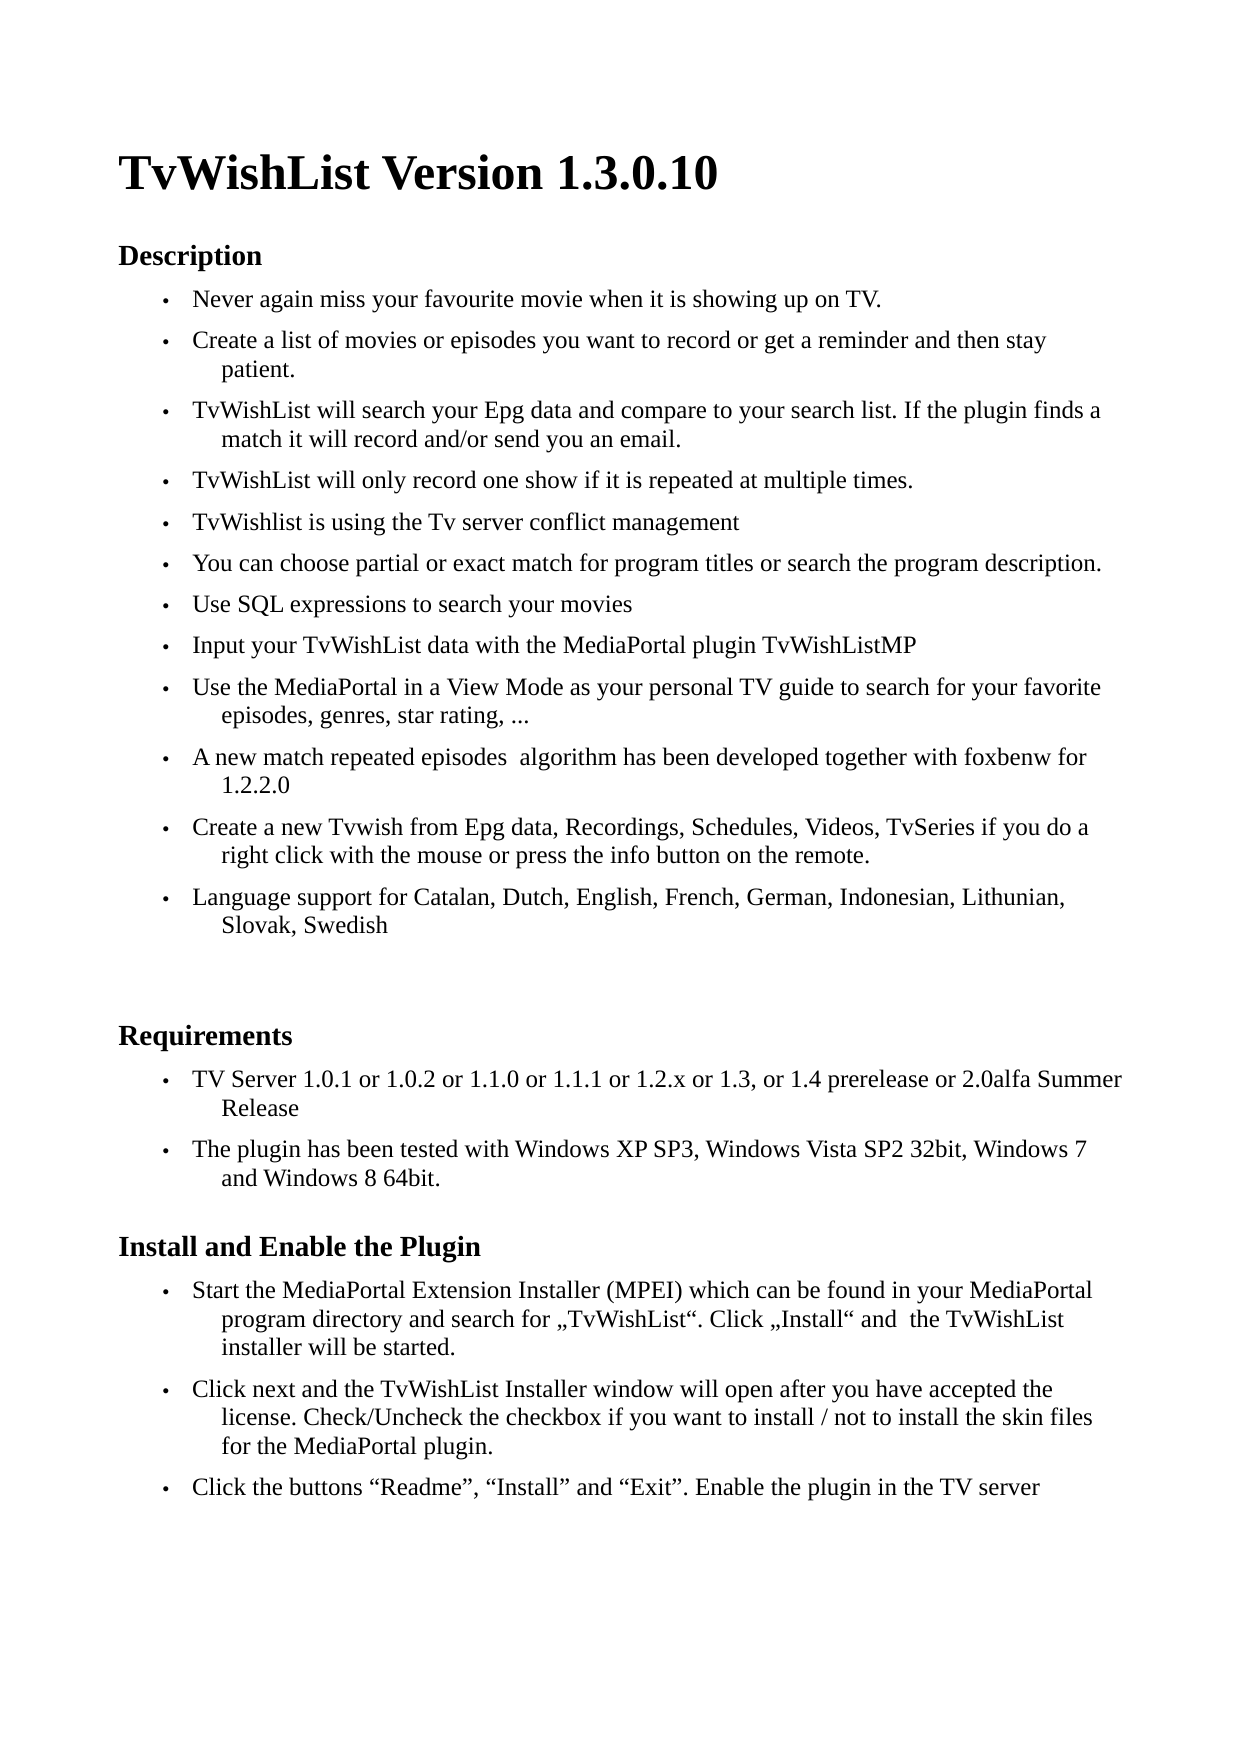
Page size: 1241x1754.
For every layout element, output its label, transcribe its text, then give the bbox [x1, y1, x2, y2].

text TvWishList Version 1.3.0.10 [118, 143, 1122, 201]
list Input your TvWishList data with the MediaPortal plugin TvWishListMP [162, 630, 1122, 659]
list Click next and the TvWishList Installer window will open after you have accepted the license. Check/Uncheck the checkbox if you want to install / not to install the skin files for the MediaPortal plugin. [162, 1374, 1122, 1460]
list Language support for Catalan, Dutch, English, French, German, Indonesian, Lithunian, Slovak, Swedish [162, 882, 1122, 939]
list TV Server 1.0.1 or 1.0.2 or 1.1.0 or 1.1.1 or 1.2.x or 1.3, or 1.4 prerelease or 2.0alfa Summer Release [162, 1064, 1122, 1121]
list TvWishList will only record one show if it is repeated at multiple times. [162, 465, 1122, 494]
list TvWishlist is using the Tv server conflict management [162, 507, 1122, 535]
text Install and Enable the Plugin [118, 1229, 1122, 1262]
list Use SQL expressions to search your movies [162, 589, 1122, 618]
list A new match repeated episodes algorithm has been developed together with foxbenw for 1.2.2.0 [162, 742, 1122, 799]
list Use the MediaPortal in a View Mode as your personal TV guide to search for your favorite episodes, genres, star rating, ... [162, 672, 1122, 729]
list Never again miss your favourite movie when it is showing up on TV. [162, 284, 1122, 313]
list Click the buttons “Readme”, “Install” and “Exit”. Enable the plugin in the TV server [162, 1472, 1122, 1501]
list Create a new Tvwish from Epg data, Recordings, Schedules, Videos, TvSeries if you do a right click with the mouse or press the info button on the remote. [162, 812, 1122, 869]
list Create a list of movies or episodes you want to record or get a reminder and then stay patient. [162, 325, 1122, 383]
list TvWishList will search your Epg data and compare to your search list. If the plugin finds a match it will record and/or send you an email. [162, 395, 1122, 453]
list The plugin has been tested with Windows XP SP3, Windows Vista SP2 32bit, Windows 7 and Windows 8 64bit. [162, 1134, 1122, 1191]
text Requirements [118, 1018, 1122, 1051]
list Start the MediaPortal Extension Installer (MPEI) which can be found in your MediaPortal program directory and search for „TvWishList“. Click „Install“ and the TvWishList installer will be started. [162, 1275, 1122, 1361]
list You can choose partial or exact match for program titles or search the program description. [162, 548, 1122, 577]
text Description [118, 238, 1122, 272]
